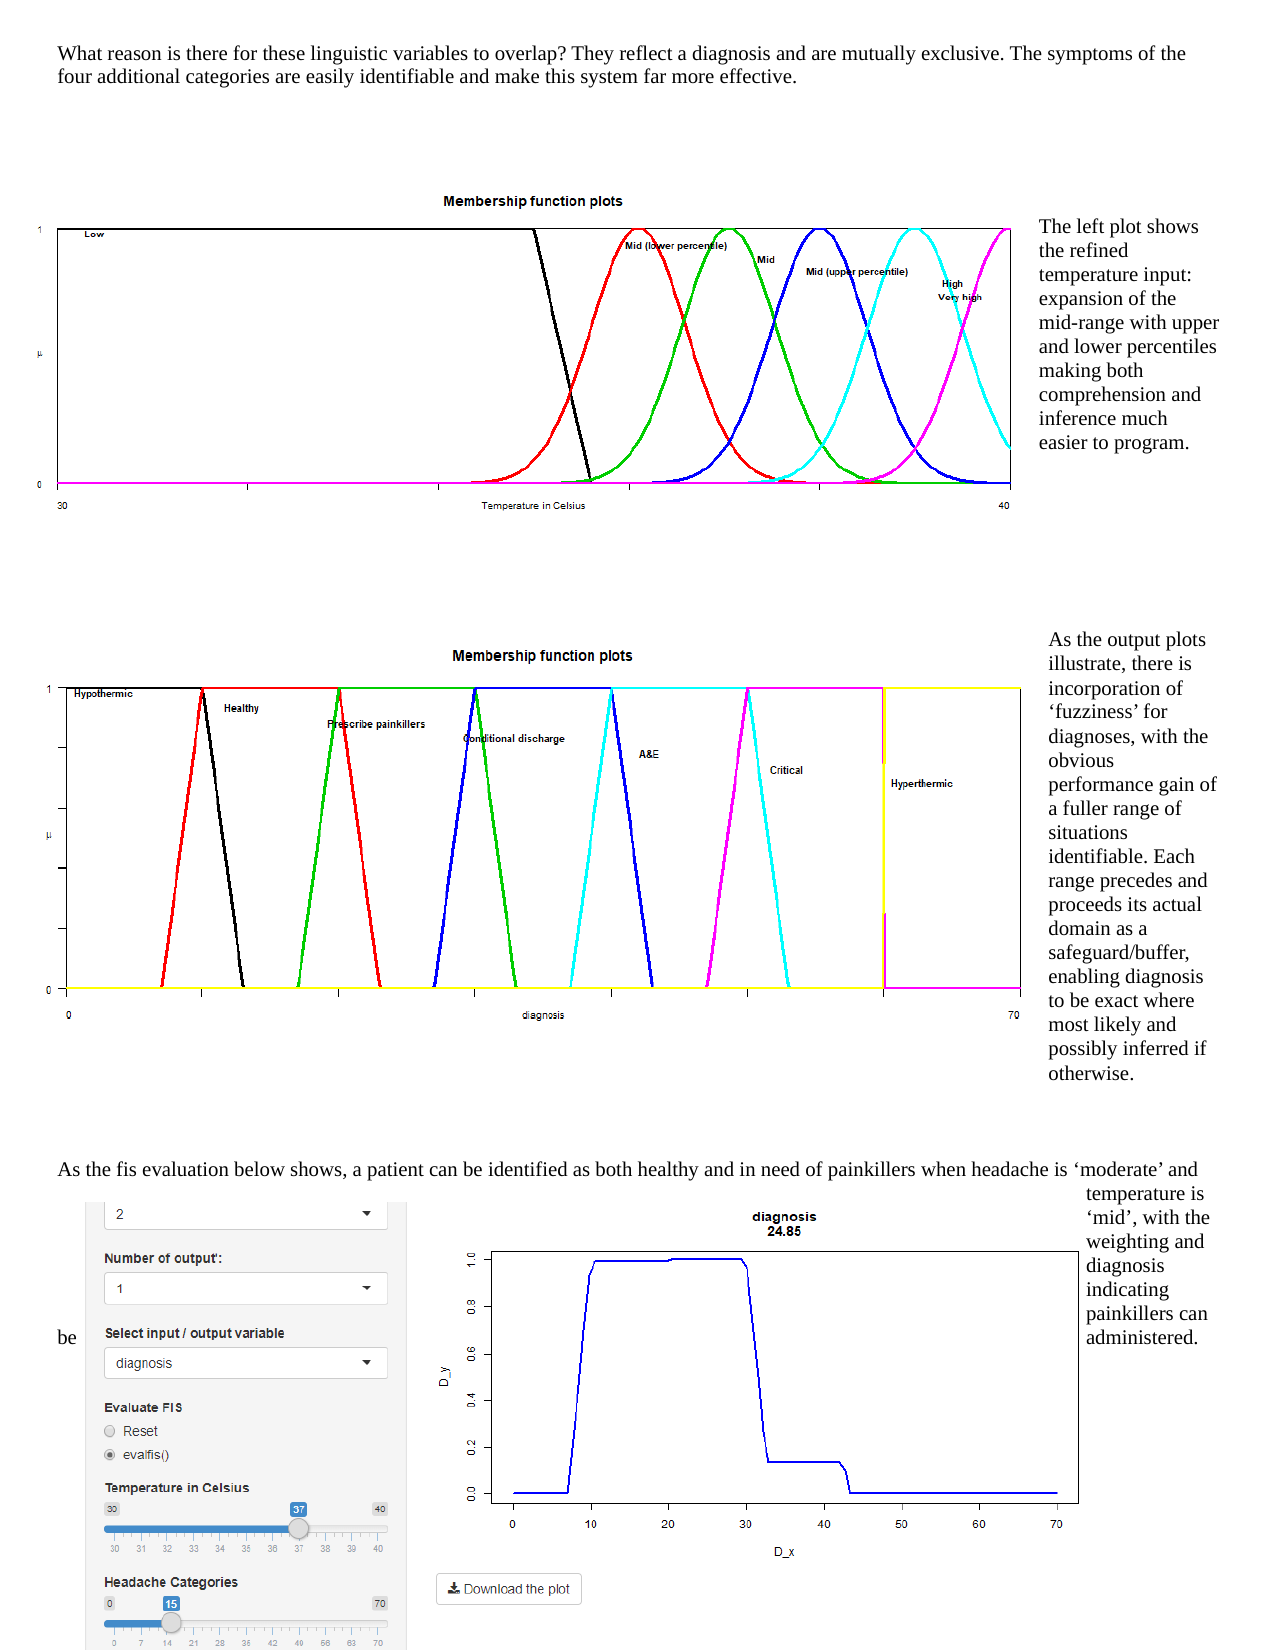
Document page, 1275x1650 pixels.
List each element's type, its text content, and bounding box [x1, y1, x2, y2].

text As the output plots illustrate, there is incorporation of ‘fuzziness’ for diagnoses, with the obvious performance gain of a fuller range of situations identifiable. Each range precedes and proceeds its actual domain as a safeguard/buffer, enabling diagnosis to be exact where most likely and possibly inferred if otherwise. [57, 627, 1221, 1084]
text What reason is there for these linguistic variables to overlap? They reflect a diagnosis and are mutually exclusive. The symptoms of the four additional categories are easily identifiable and make this system far more effective. [57, 40, 1221, 88]
text As the fis evaluation below shows, a patient can be identified as both healthy and in need of painkillers when headache is ‘moderate’ and temperature is ‘mid’, with the weighting and diagnosis indicating painkillers can be administered. [57, 1157, 1221, 1349]
text The left plot shows the refined temperature input: expansion of the mid-range with upper and lower percentiles making both comprehension and inference much easier to program. [1039, 213, 1221, 454]
